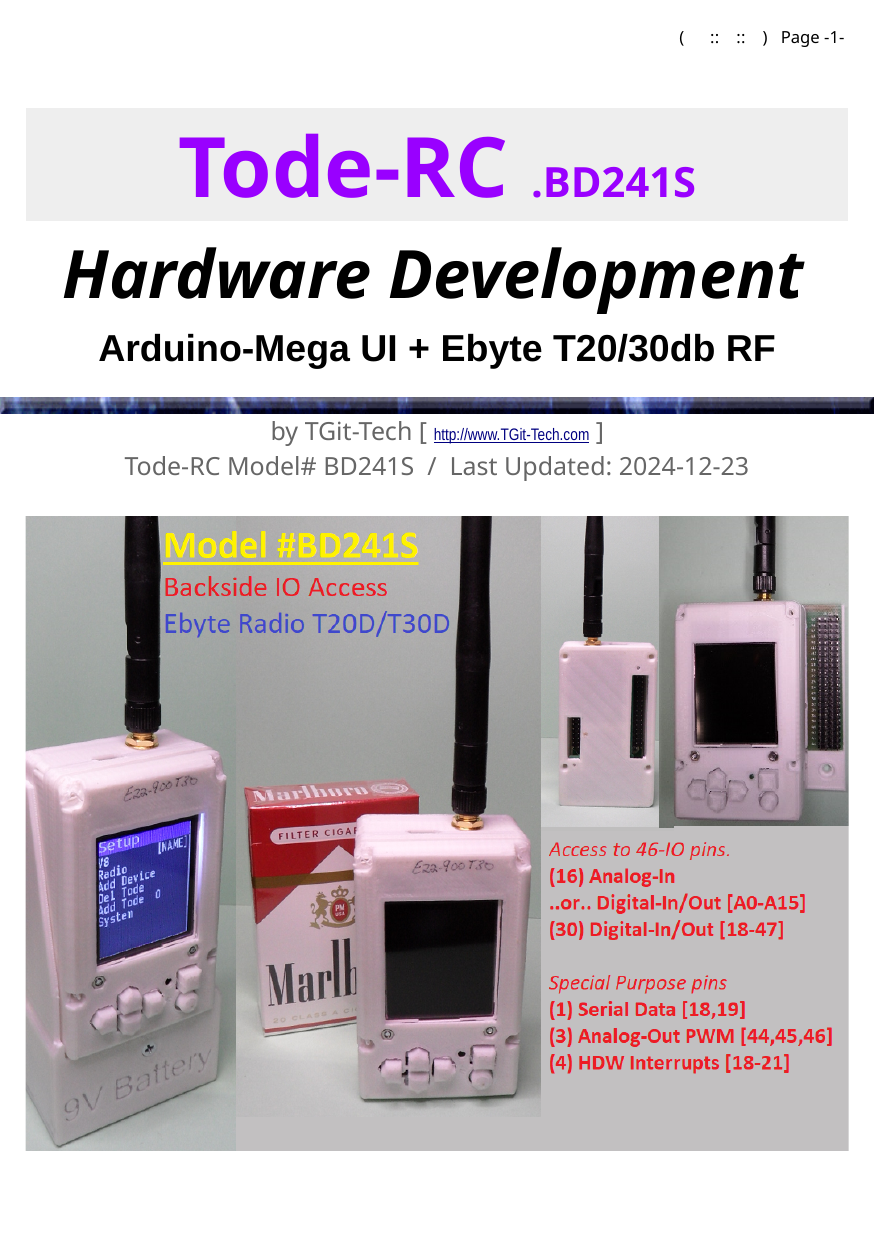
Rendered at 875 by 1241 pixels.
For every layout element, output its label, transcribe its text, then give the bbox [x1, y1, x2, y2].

picture [0, 397, 874, 414]
title Tode-RC .BD241S [26, 108, 848, 221]
title Arduino-Mega UI + Ebyte T20/30db RF [26, 326, 848, 369]
subtitle Hardware Development [26, 227, 848, 318]
text Tode-RC Model# BD241S / Last Updated: 2024-12-23 [26, 448, 848, 482]
text by TGit-Tech [ http://www.TGit-Tech.com ] [26, 414, 848, 448]
